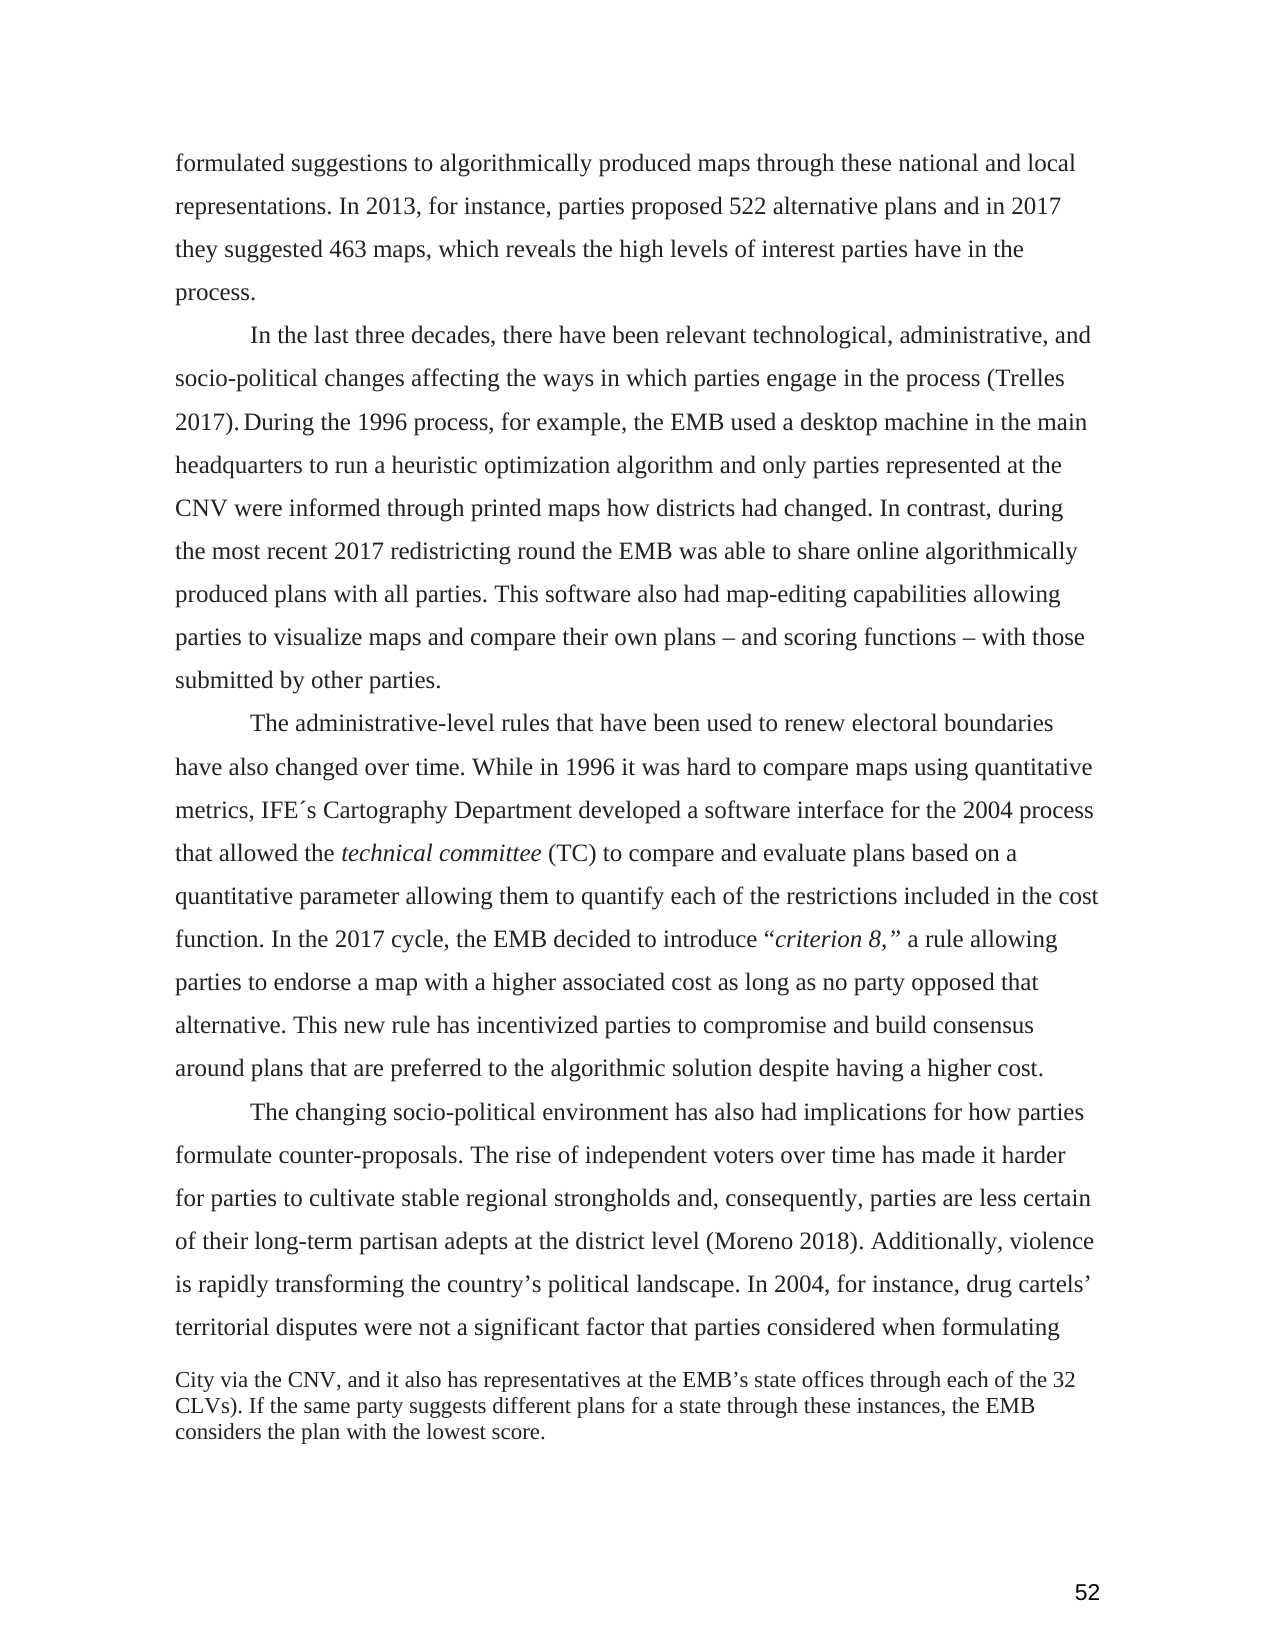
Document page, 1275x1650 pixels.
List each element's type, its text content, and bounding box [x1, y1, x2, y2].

text The administrative-level rules that have been used to renew electoral boundaries have also changed over time. While in 1996 it was hard to compare maps using quantitative metrics, IFE´s Cartography Department developed a software interface for the 2004 process that allowed the technical committee (TC) to compare and evaluate plans based on a quantitative parameter allowing them to quantify each of the restrictions included in the cost function. In the 2017 cycle, the EMB decided to introduce “criterion 8,” a rule allowing parties to endorse a map with a higher associated cost as long as no party opposed that alternative. This new rule has incentivized parties to compromise and build consensus around plans that are preferred to the algorithmic solution despite having a higher cost. [175, 708, 1100, 1082]
text The changing socio-political environment has also had implications for how parties formulate counter-proposals. The rise of independent voters over time has made it harder for parties to cultivate stable regional strongholds and, consequently, parties are less certain of their long-term partisan adepts at the district level (Moreno 2018). Additionally, violence is rapidly transforming the country’s political landscape. In 2004, for instance, drug cartels’ territorial disputes were not a significant factor that parties considered when formulating [175, 1097, 1100, 1341]
text In the last three decades, there have been relevant technological, administrative, and socio-political changes affecting the ways in which parties engage in the process (Trelles 2017). During the 1996 process, for example, the EMB used a desktop machine in the main headquarters to run a heuristic optimization algorithm and only parties represented at the CNV were informed through printed maps how districts had changed. In contrast, during the most recent 2017 redistricting round the EMB was able to share online algorithmically produced plans with all parties. This software also had map-editing capabilities allowing parties to visualize maps and compare their own plans – and scoring functions – with those submitted by other parties. [175, 320, 1100, 694]
text City via the CNV, and it also has representatives at the EMB’s state offices through each of the 32 CLVs). If the same party suggests different plans for a state through these instances, the EMB considers the plan with the lowest score. [175, 1366, 1100, 1445]
text formulated suggestions to algorithmically produced maps through these national and local representations. In 2013, for instance, parties proposed 522 alternative plans and in 2017 they suggested 463 maps, which reveals the high levels of interest parties have in the process. [175, 148, 1100, 306]
